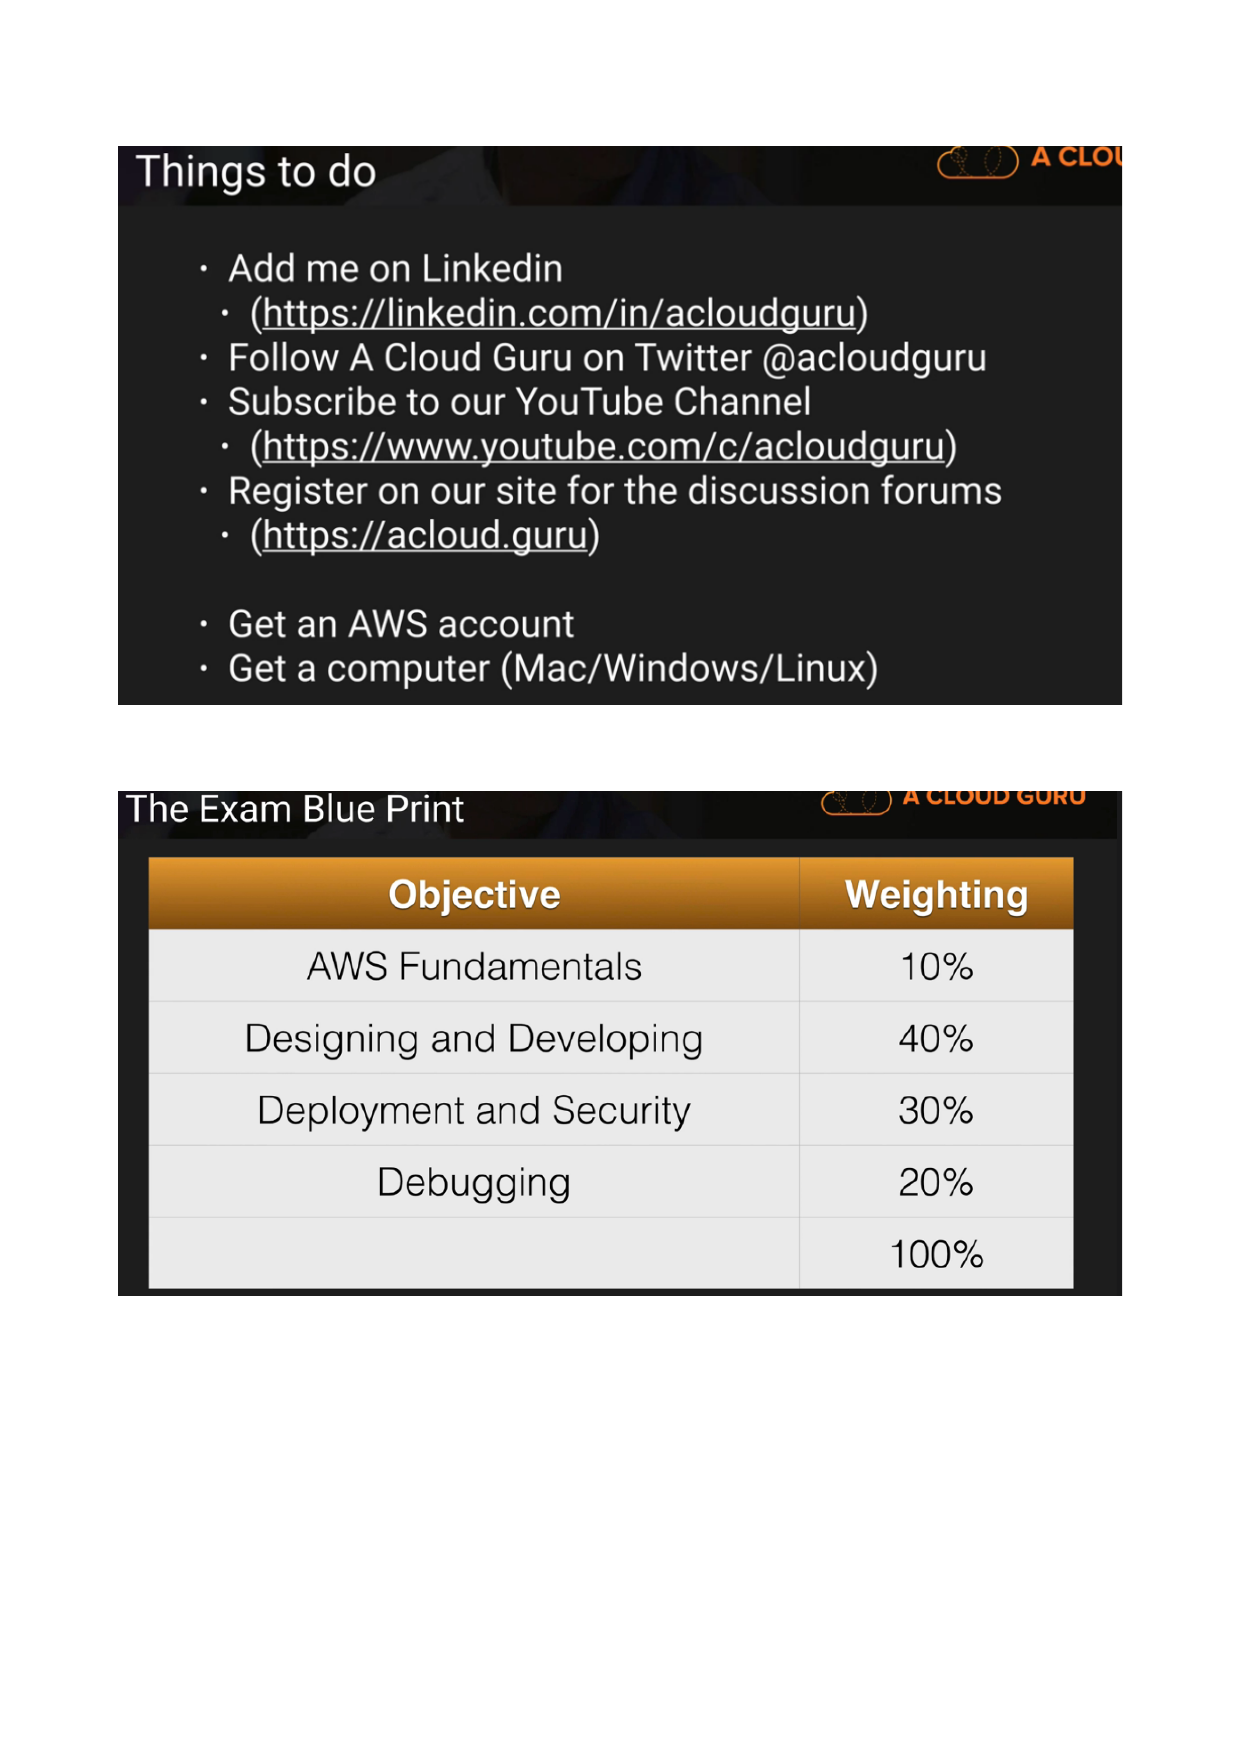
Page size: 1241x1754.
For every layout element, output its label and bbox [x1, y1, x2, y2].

picture [118, 146, 1123, 705]
picture [118, 791, 1123, 1296]
